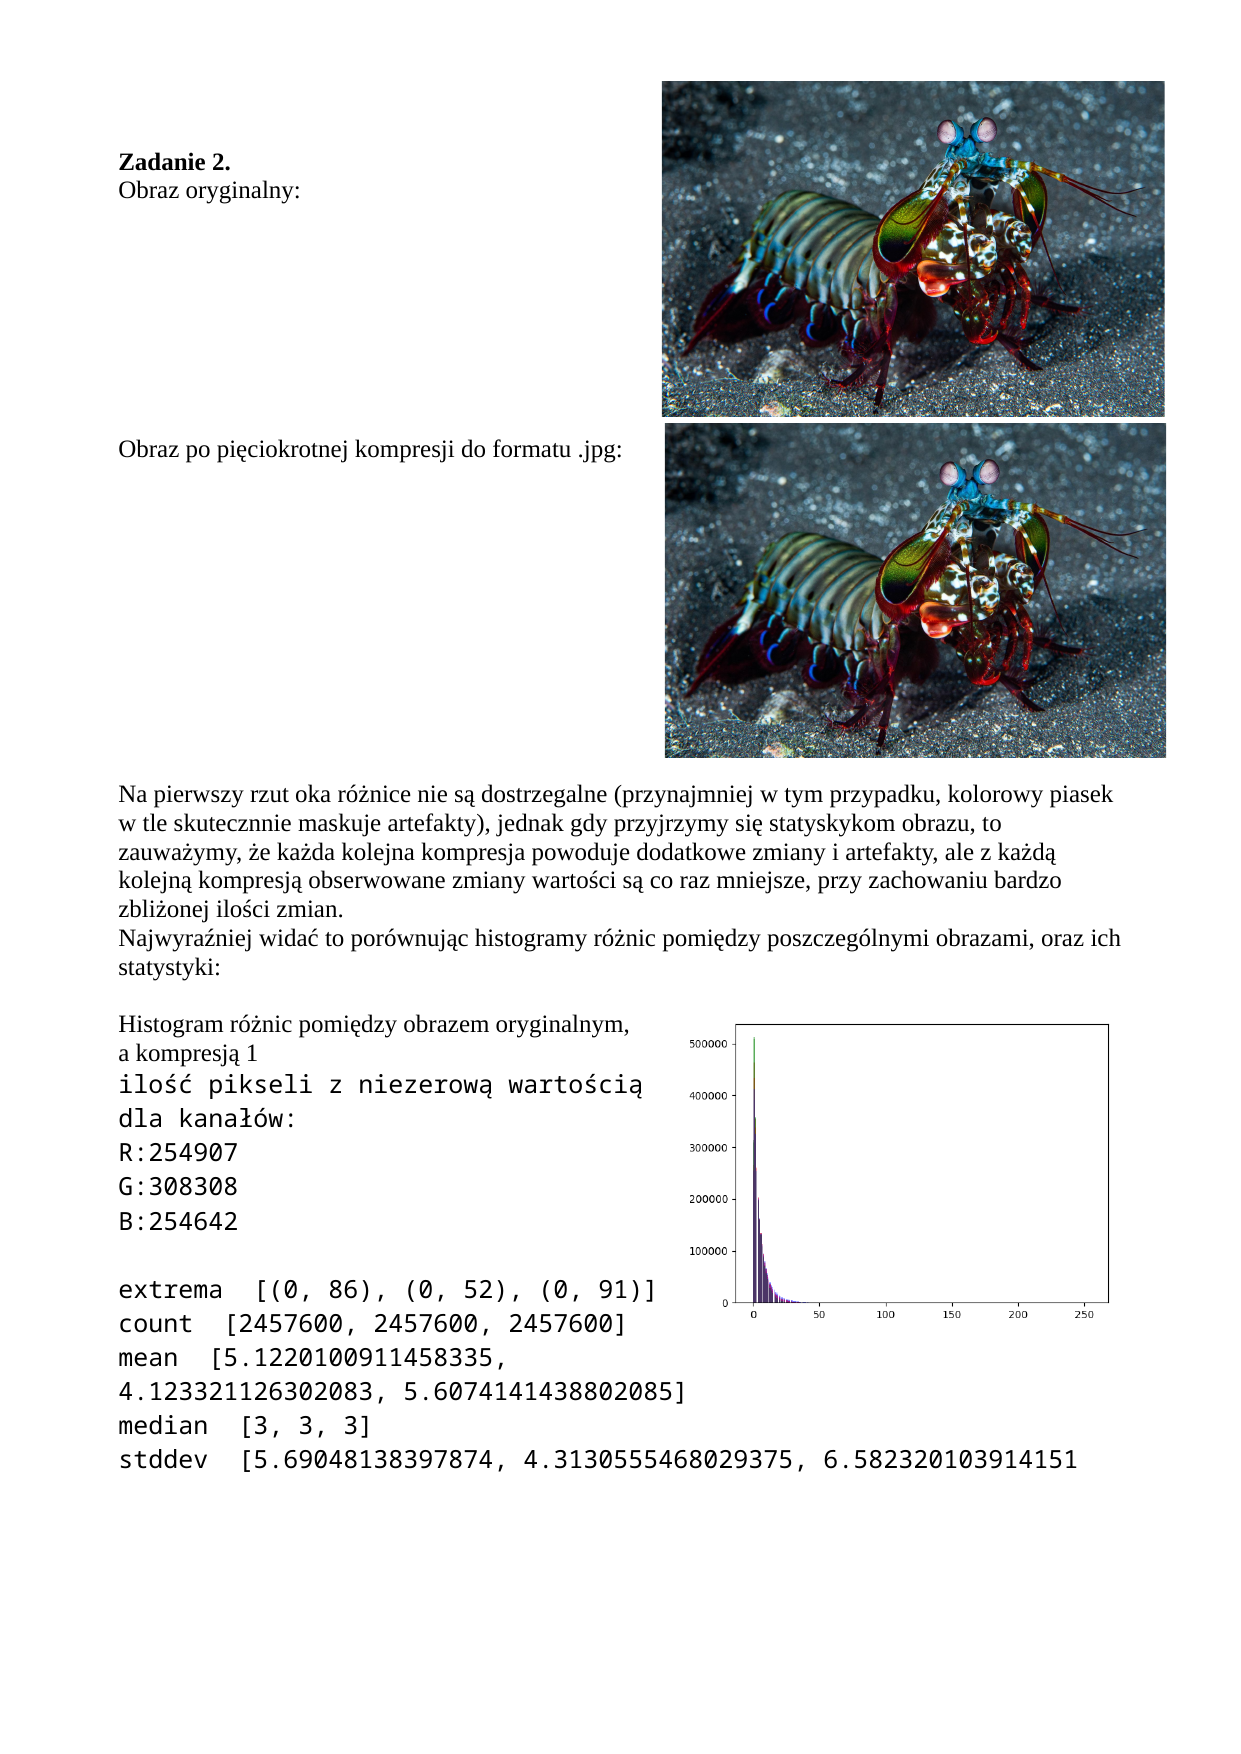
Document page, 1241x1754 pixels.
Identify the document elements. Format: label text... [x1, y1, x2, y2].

text ilość pikseli z niezerową wartością dla kanałów: [118, 1067, 675, 1135]
text stddev [5.69048138397874, 4.3130555468029375, 6.582320103914151 [118, 1442, 1122, 1476]
text count [2457600, 2457600, 2457600] [118, 1305, 675, 1339]
picture [661, 81, 1165, 417]
text Najwyraźniej widać to porównując histogramy różnic pomiędzy poszczególnymi obrazami, oraz ich statystyki: [118, 923, 1122, 981]
text Na pierwszy rzut oka różnice nie są dostrzegalne (przynajmniej w tym przypadku, kolorowy piasek w tle skutecznnie maskuje artefakty), jednak gdy przyjrzymy się statyskykom obrazu, to zauważymy, że każda kolejna kompresja powoduje dodatkowe zmiany i artefakty, ale z każdą kolejną kompresją obserwowane zmiany wartości są co raz mniejsze, przy zachowaniu bardzo zbliżonej ilości zmian. [118, 779, 1122, 923]
picture [675, 980, 1156, 1342]
text Obraz po pięciokrotnej kompresji do formatu .jpg: [118, 434, 664, 463]
text R:254907 [118, 1135, 675, 1169]
text Zadanie 2. [118, 147, 661, 176]
text G:308308 [118, 1169, 675, 1203]
text mean [5.1220100911458335, 4.123321126302083, 5.6074141438802085] [118, 1339, 1122, 1407]
text Histogram różnic pomiędzy obrazem oryginalnym, a kompresją 1 [118, 1009, 675, 1067]
text B:254642 [118, 1203, 675, 1237]
picture [664, 423, 1167, 758]
text median [3, 3, 3] [118, 1407, 1122, 1442]
text extrema [(0, 86), (0, 52), (0, 91)] [118, 1271, 675, 1305]
text Obraz oryginalny: [118, 176, 661, 204]
